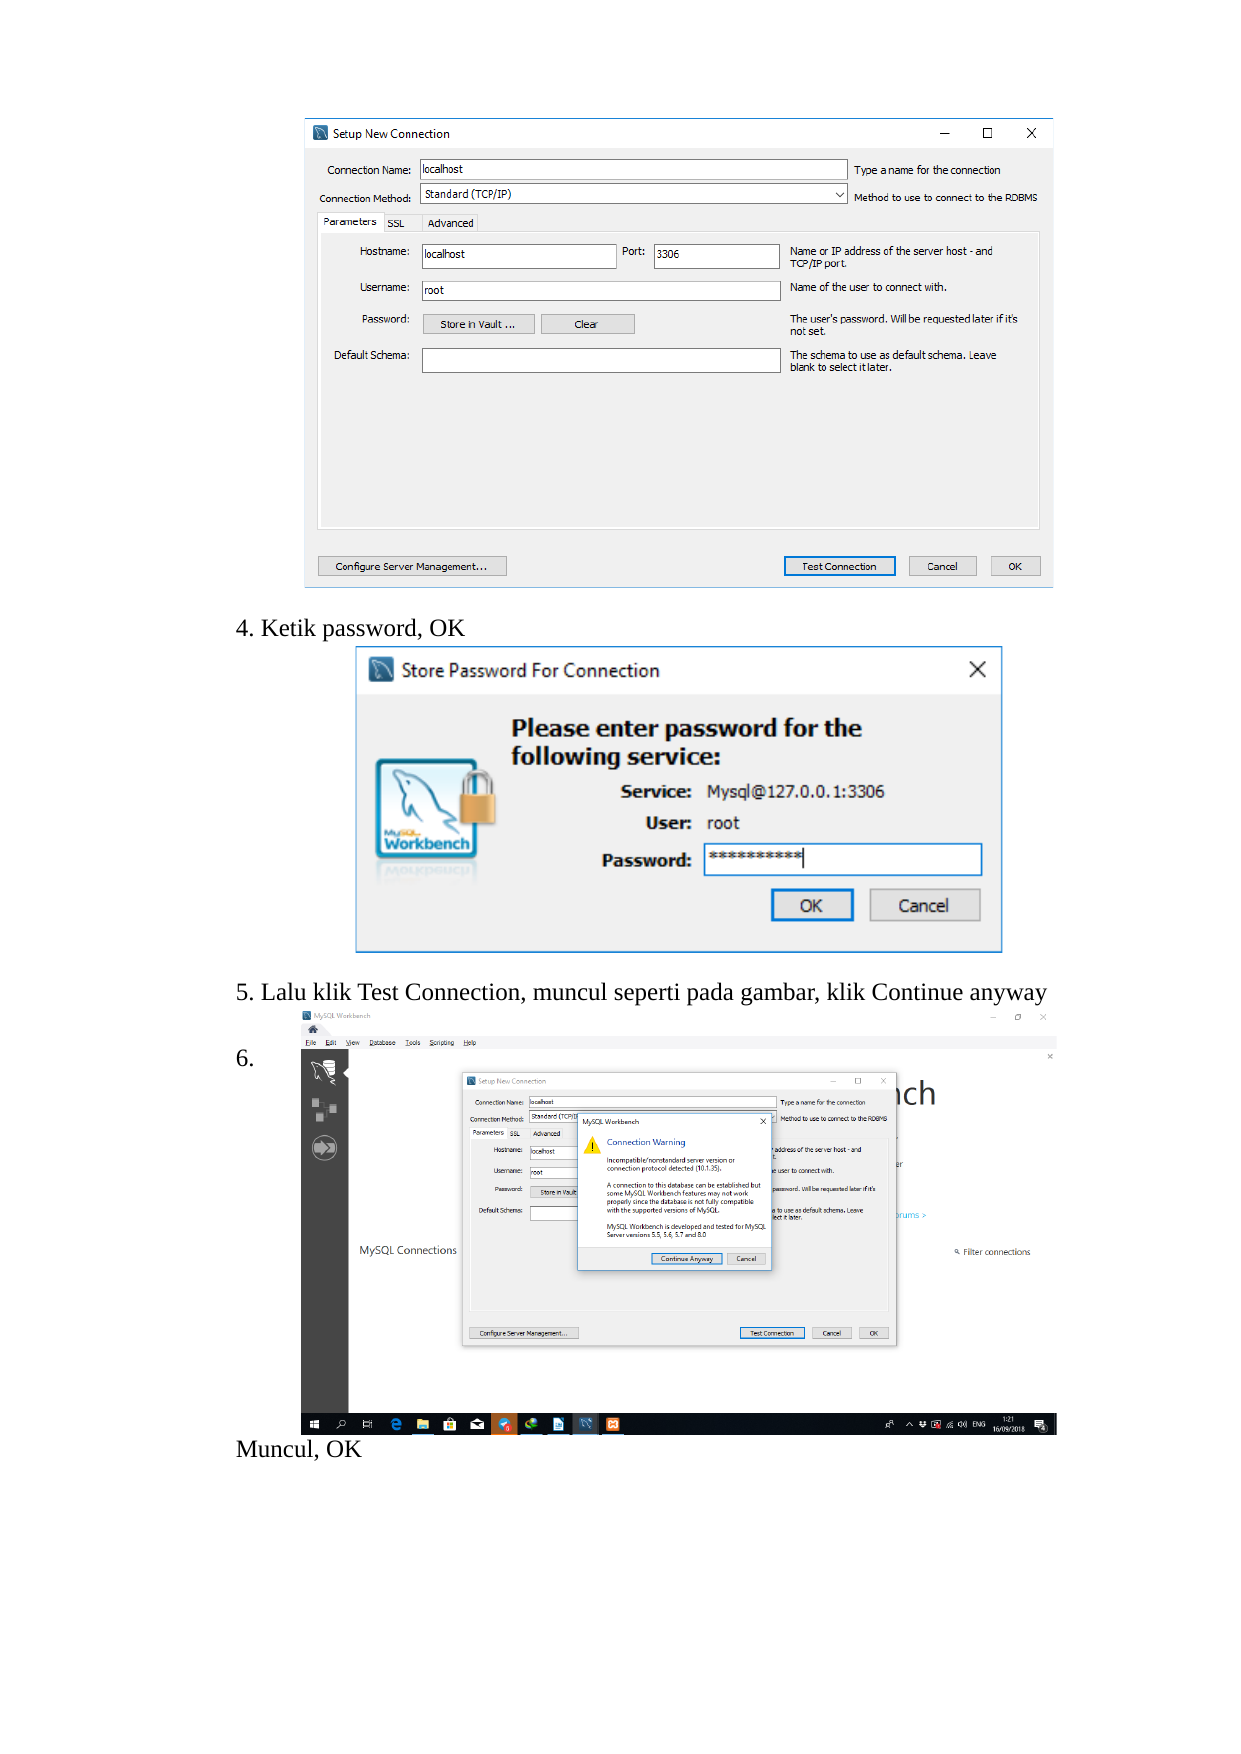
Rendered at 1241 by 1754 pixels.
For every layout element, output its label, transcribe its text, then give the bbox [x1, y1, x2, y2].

text 6. Muncul, OK [236, 1043, 1122, 1463]
picture [301, 1009, 1057, 1435]
picture [304, 118, 1054, 588]
text 5. Lalu klik Test Connection, muncul seperti pada gambar, klik Continue anyway [236, 977, 1122, 1005]
picture [355, 646, 1003, 953]
text 4. Ketik password, OK [236, 613, 1122, 642]
